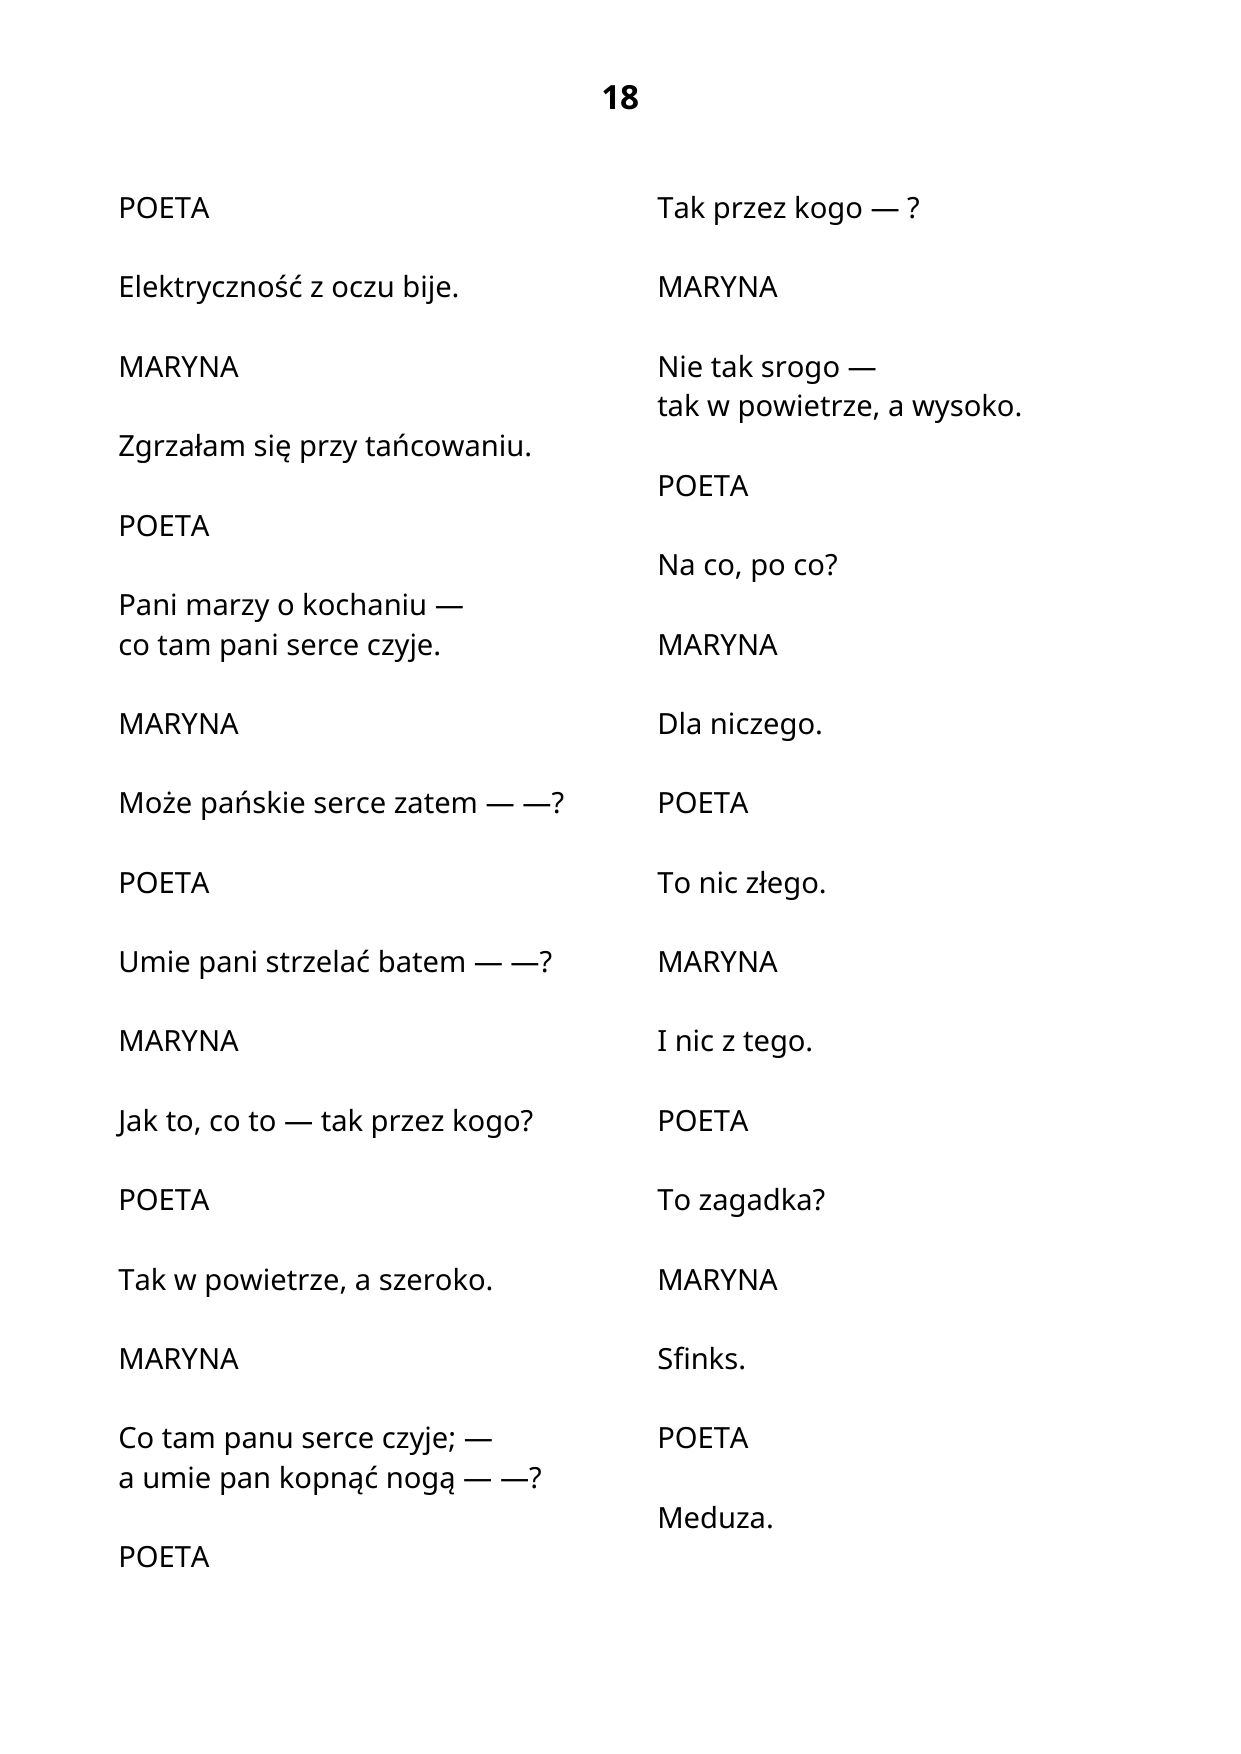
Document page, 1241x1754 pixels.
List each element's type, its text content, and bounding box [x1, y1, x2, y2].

text Elektryczność z oczu bije. [118, 267, 583, 306]
text Sfinks. [657, 1338, 1122, 1378]
text POETA [657, 783, 1122, 822]
text Może pańskie serce zatem — —? [118, 783, 583, 822]
text Jak to, co to — tak przez kogo? [118, 1100, 583, 1140]
text Co tam panu serce czyje; — [118, 1418, 583, 1457]
text To zagadka? [657, 1179, 1122, 1219]
text POETA [118, 505, 583, 544]
text MARYNA [657, 1259, 1122, 1298]
text POETA [657, 465, 1122, 505]
text POETA [118, 1179, 583, 1219]
text POETA [657, 1418, 1122, 1457]
text MARYNA [657, 941, 1122, 981]
text MARYNA [657, 624, 1122, 663]
text MARYNA [118, 1021, 583, 1060]
text Meduza. [657, 1497, 1122, 1537]
text MARYNA [118, 346, 583, 386]
text Tak przez kogo — ? [657, 187, 1122, 227]
text POETA [657, 1100, 1122, 1140]
text Pani marzy o kochaniu — [118, 584, 583, 624]
text Umie pani strzelać batem — —? [118, 941, 583, 981]
text POETA [118, 1537, 583, 1576]
text Zgrzałam się przy tańcowaniu. [118, 425, 583, 465]
text MARYNA [657, 267, 1122, 306]
text a umie pan kopnąć nogą — —? [118, 1457, 583, 1497]
text MARYNA [118, 703, 583, 743]
text Dla niczego. [657, 703, 1122, 743]
text POETA [118, 187, 583, 227]
text co tam pani serce czyje. [118, 624, 583, 663]
text MARYNA [118, 1338, 583, 1378]
text POETA [118, 862, 583, 902]
text I nic z tego. [657, 1021, 1122, 1060]
text Na co, po co? [657, 544, 1122, 584]
text To nic złego. [657, 862, 1122, 902]
text tak w powietrze, a wysoko. [657, 386, 1122, 425]
text Tak w powietrze, a szeroko. [118, 1259, 583, 1298]
text Nie tak srogo — [657, 346, 1122, 386]
